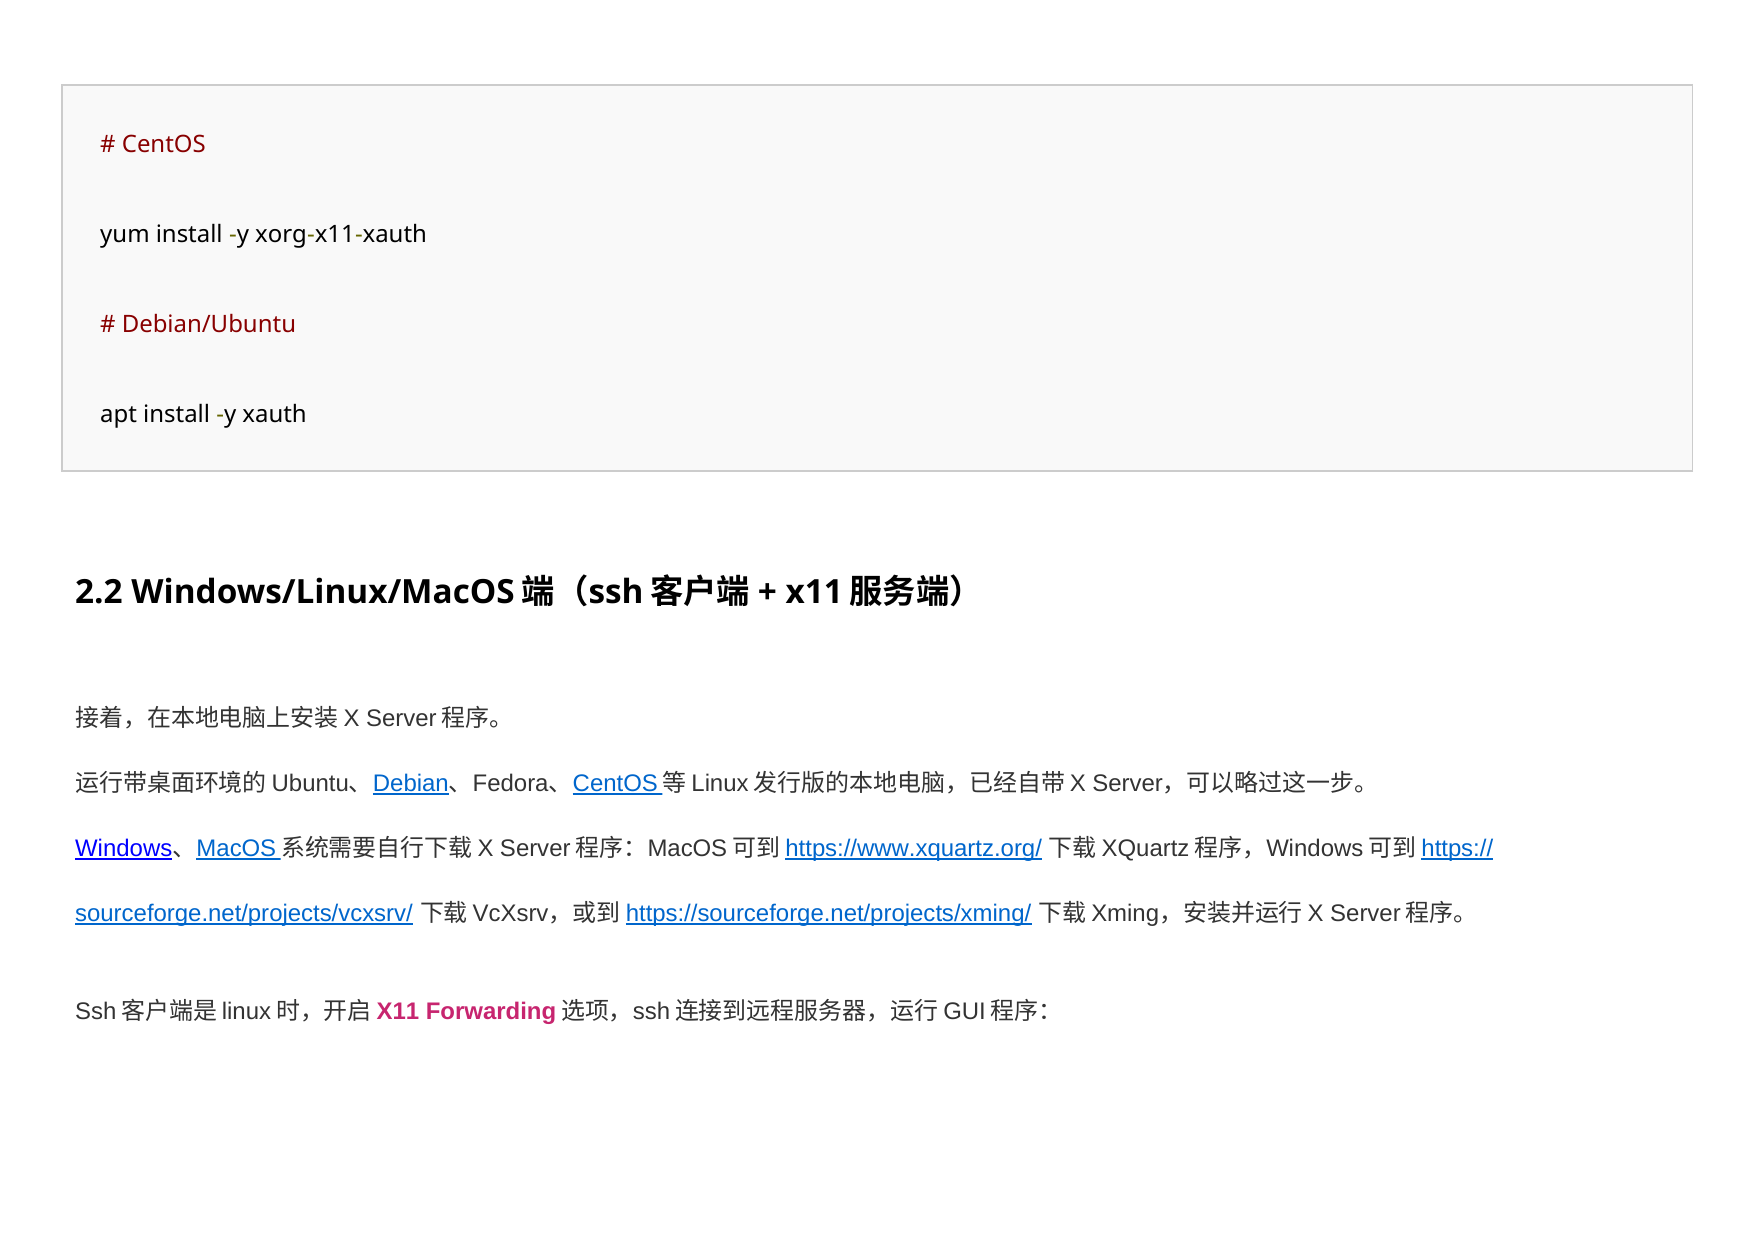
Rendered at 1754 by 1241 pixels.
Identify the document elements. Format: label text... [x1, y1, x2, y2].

text Ssh客户端是linux时，开启X11 Forwarding选项，ssh连接到远程服务器，运行GUI程序： [75, 976, 1679, 1041]
text Windows、MacOS系统需要自行下载X Server程序：MacOS可到 https://www.xquartz.org/ 下载XQuartz程序，Windows可到 https://sourceforge.net/projects/vcxsrv/ 下载VcXsrv，或到 https://sourceforge.net/projects/xming/ 下载Xming，安装并运行X Server程序。 [75, 814, 1679, 944]
text 接着，在本地电脑上安装X Server程序。 [75, 684, 1679, 749]
text yum install -y xorg-x11-xauth [63, 174, 1692, 264]
subtitle 2.2 Windows/Linux/MacOS端（ssh客户端 + x11服务端） [75, 557, 1679, 622]
text apt install -y xauth [63, 354, 1692, 470]
text # CentOS [63, 86, 1692, 174]
text # Debian/Ubuntu [63, 264, 1692, 354]
text 运行带桌面环境的Ubuntu、Debian、Fedora、CentOS等Linux发行版的本地电脑，已经自带X Server，可以略过这一步。 [75, 749, 1679, 814]
